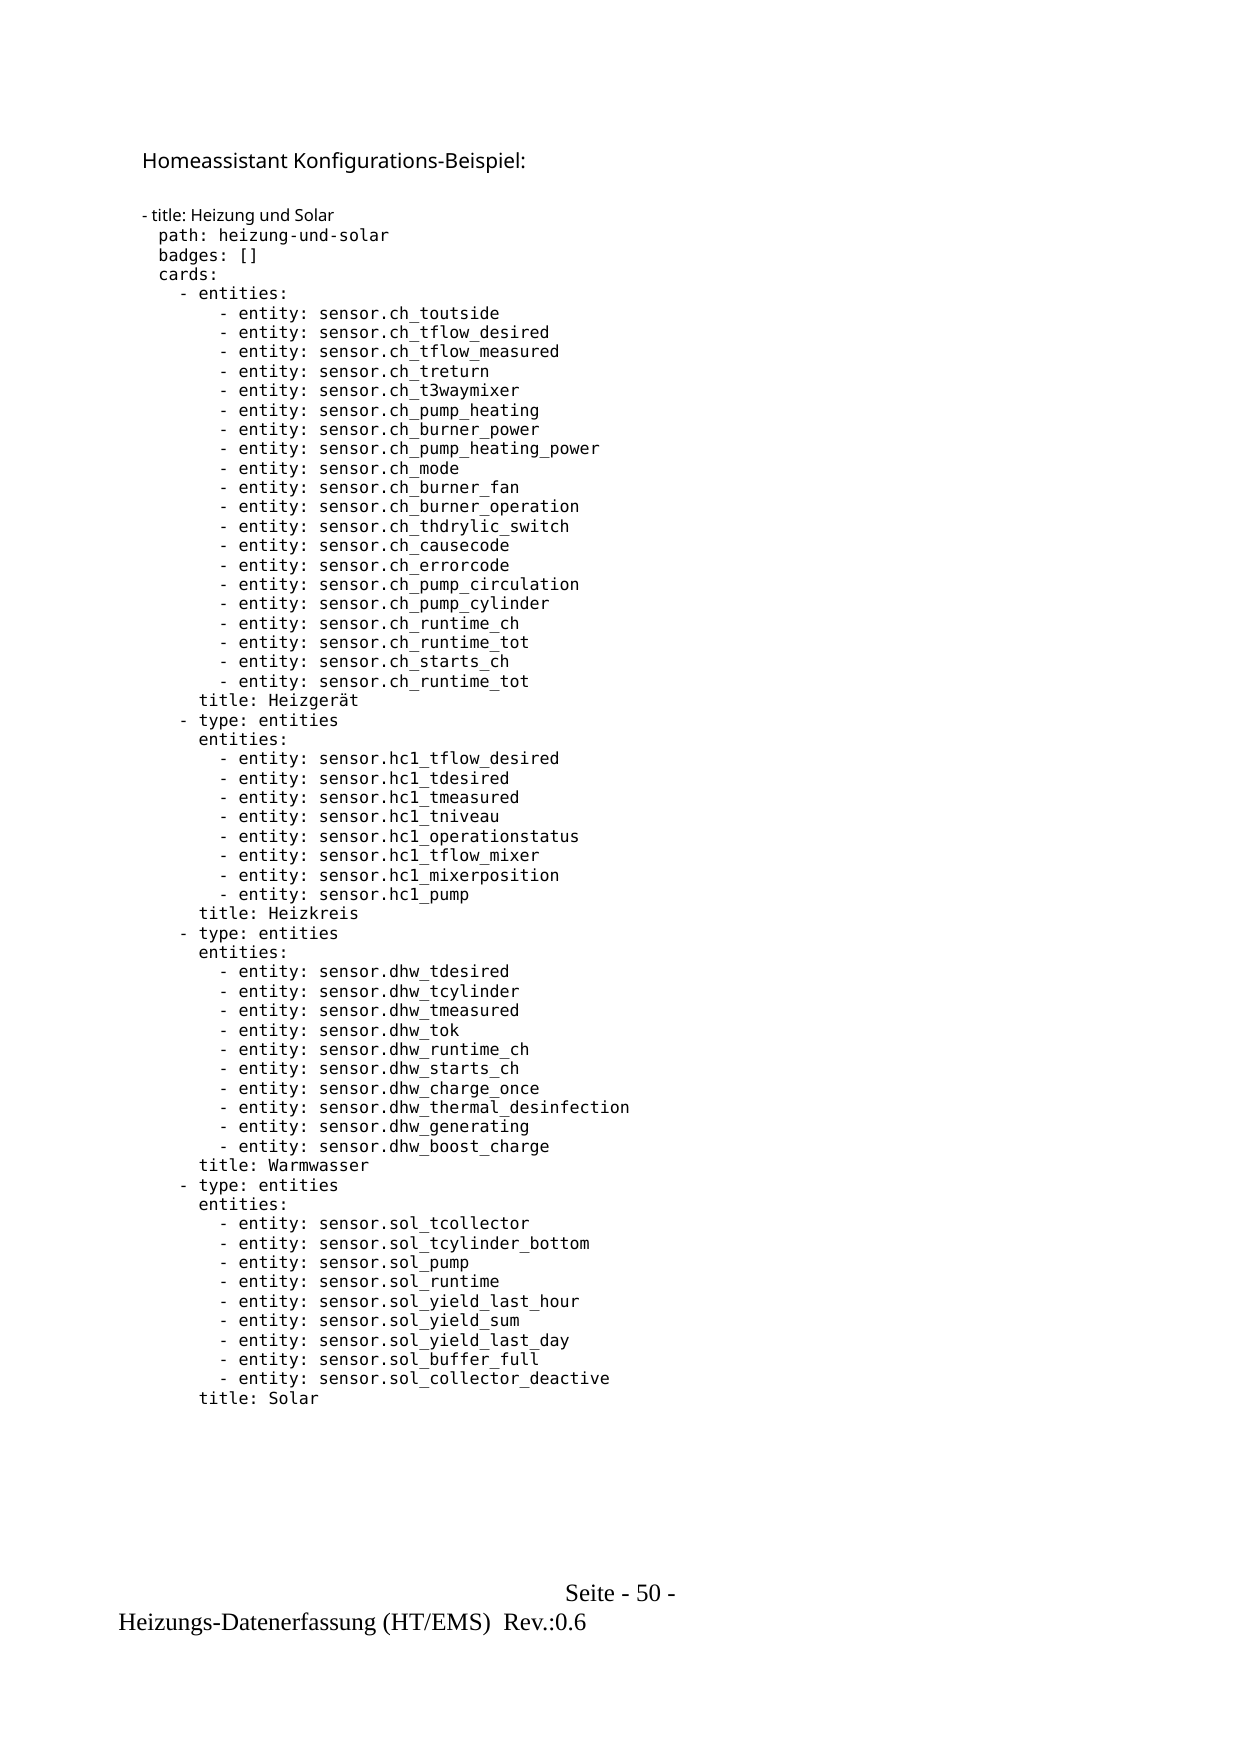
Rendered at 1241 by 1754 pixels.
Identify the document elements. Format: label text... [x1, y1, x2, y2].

text entities: [118, 730, 1122, 749]
text - entity: sensor.hc1_tflow_mixer [118, 846, 1122, 866]
text - entity: sensor.ch_pump_heating_power [118, 439, 1122, 459]
text - entity: sensor.ch_tflow_desired [118, 323, 1122, 342]
text - entity: sensor.ch_starts_ch [118, 652, 1122, 672]
text entities: [118, 943, 1122, 962]
text - entity: sensor.hc1_tmeasured [118, 788, 1122, 807]
text - entity: sensor.ch_treturn [118, 362, 1122, 381]
text - entity: sensor.ch_causecode [118, 536, 1122, 556]
text - entity: sensor.dhw_runtime_ch [118, 1040, 1122, 1059]
text - entity: sensor.ch_thdrylic_switch [118, 517, 1122, 536]
text - entity: sensor.ch_tflow_measured [118, 342, 1122, 362]
text - entity: sensor.ch_pump_circulation [118, 575, 1122, 594]
text title: Heizkreis [118, 904, 1122, 924]
text - type: entities [118, 924, 1122, 943]
text - type: entities [118, 711, 1122, 730]
text - entity: sensor.hc1_tniveau [118, 807, 1122, 827]
text Homeassistant Konfigurations-Beispiel: [142, 147, 1122, 175]
text - entity: sensor.ch_burner_operation [118, 497, 1122, 517]
text - entity: sensor.hc1_tflow_desired [118, 749, 1122, 769]
text - entity: sensor.ch_runtime_tot [118, 672, 1122, 691]
text title: Warmwasser - type: entities entities: - entity: sensor.sol_tcollector - entity: sensor.sol_tcylinder_bottom - entity: sensor.sol_pump - entity: sensor.sol_runtime - entity: sensor.sol_yield_last_hour - entity: sensor.sol_yield_sum - entity: sensor.sol_yield_last_day - entity: sensor.sol_buffer_full - entity: sensor.sol_collector_deactive title: Solar [118, 1156, 1122, 1408]
text - entity: sensor.dhw_tok [118, 1021, 1122, 1040]
text - entity: sensor.dhw_tmeasured [118, 1001, 1122, 1021]
text - entity: sensor.hc1_tdesired [118, 769, 1122, 788]
text - entity: sensor.dhw_tdesired [118, 962, 1122, 982]
text - entities: [118, 284, 1122, 304]
text - entity: sensor.hc1_mixerposition [118, 866, 1122, 885]
text - entity: sensor.ch_pump_heating [118, 401, 1122, 420]
text title: Heizgerät [118, 691, 1122, 711]
text - entity: sensor.ch_burner_power [118, 420, 1122, 439]
text - entity: sensor.ch_toutside [118, 304, 1122, 323]
text - entity: sensor.ch_burner_fan [118, 478, 1122, 497]
text - entity: sensor.dhw_boost_charge [118, 1137, 1122, 1156]
text - entity: sensor.ch_t3waymixer [118, 381, 1122, 401]
text - entity: sensor.dhw_starts_ch [118, 1059, 1122, 1079]
text - entity: sensor.dhw_thermal_desinfection [118, 1098, 1122, 1117]
text - entity: sensor.ch_pump_cylinder [118, 594, 1122, 614]
text - entity: sensor.dhw_charge_once [118, 1079, 1122, 1098]
text - entity: sensor.dhw_tcylinder [118, 982, 1122, 1001]
text - entity: sensor.ch_errorcode [118, 556, 1122, 575]
text - title: Heizung und Solar [142, 203, 1122, 226]
text - entity: sensor.ch_mode [118, 459, 1122, 478]
text - entity: sensor.hc1_pump [118, 885, 1122, 904]
text - entity: sensor.hc1_operationstatus [118, 827, 1122, 846]
text - entity: sensor.ch_runtime_ch [118, 614, 1122, 633]
text - entity: sensor.dhw_generating [118, 1117, 1122, 1137]
text cards: [118, 265, 1122, 284]
text badges: [] [118, 246, 1122, 265]
text path: heizung-und-solar [118, 226, 1122, 246]
text - entity: sensor.ch_runtime_tot [118, 633, 1122, 652]
